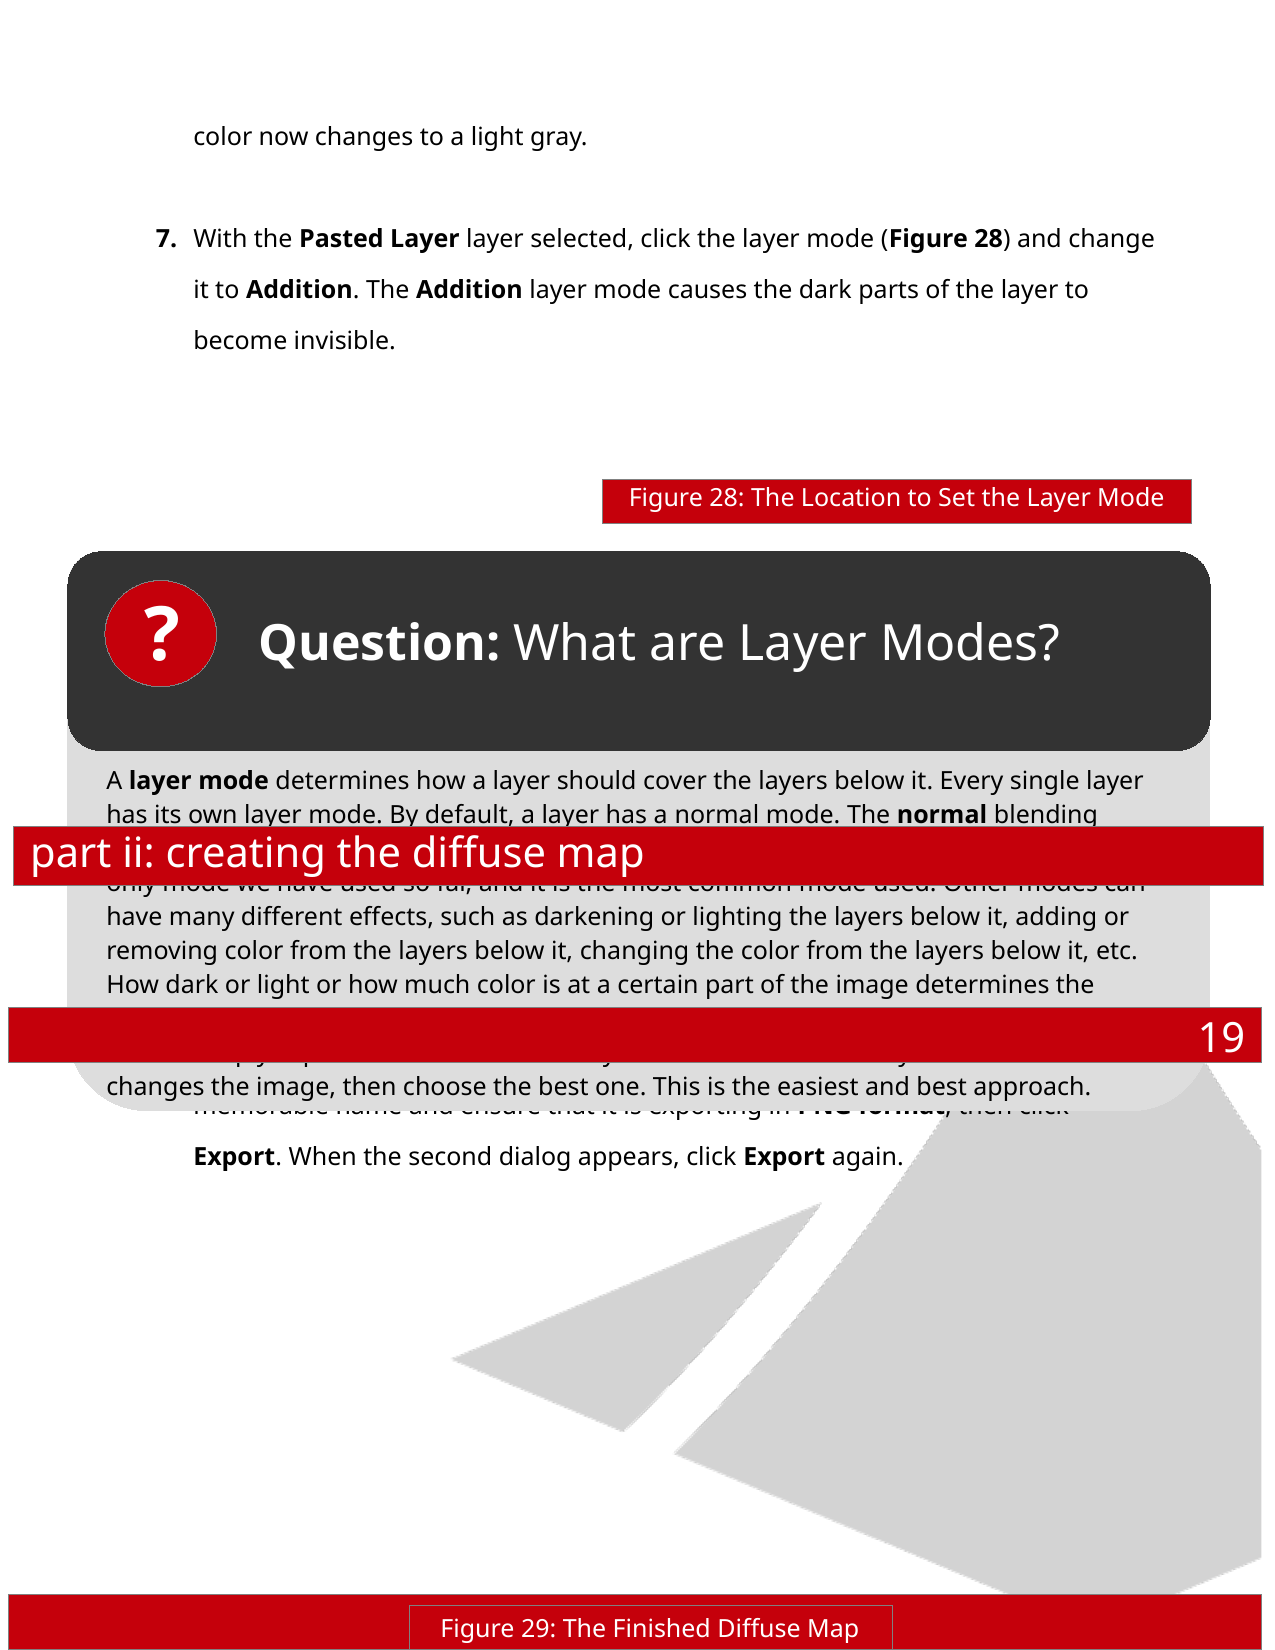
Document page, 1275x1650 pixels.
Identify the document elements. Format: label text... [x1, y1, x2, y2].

list now look similar to Figure 24. If it does not, feel free to undo and [428, 1063, 1262, 1594]
list On the menu bar, click File > Export As... to export the image. Give it a memorable name and ensure that it is exporting in PNG format, then click Export. When the second dialog appears, click Export again. [156, 1111, 428, 1173]
list With the Pasted Layer layer selected, click the layer mode (Figure 28) and change it to Addition. The Addition layer mode causes the dark parts of the layer to become invisible. [156, 220, 1157, 356]
list Now that we are back to the diffuse map, on the menu bar, click on Colors > Saturation... In the dialog that appears, set Scale to 0. Click OK. The layer's green color now changes to a light gray. [156, 118, 1157, 152]
list now look similar to Figure 24. If it does not, feel free to undo and [1210, 886, 1262, 1007]
